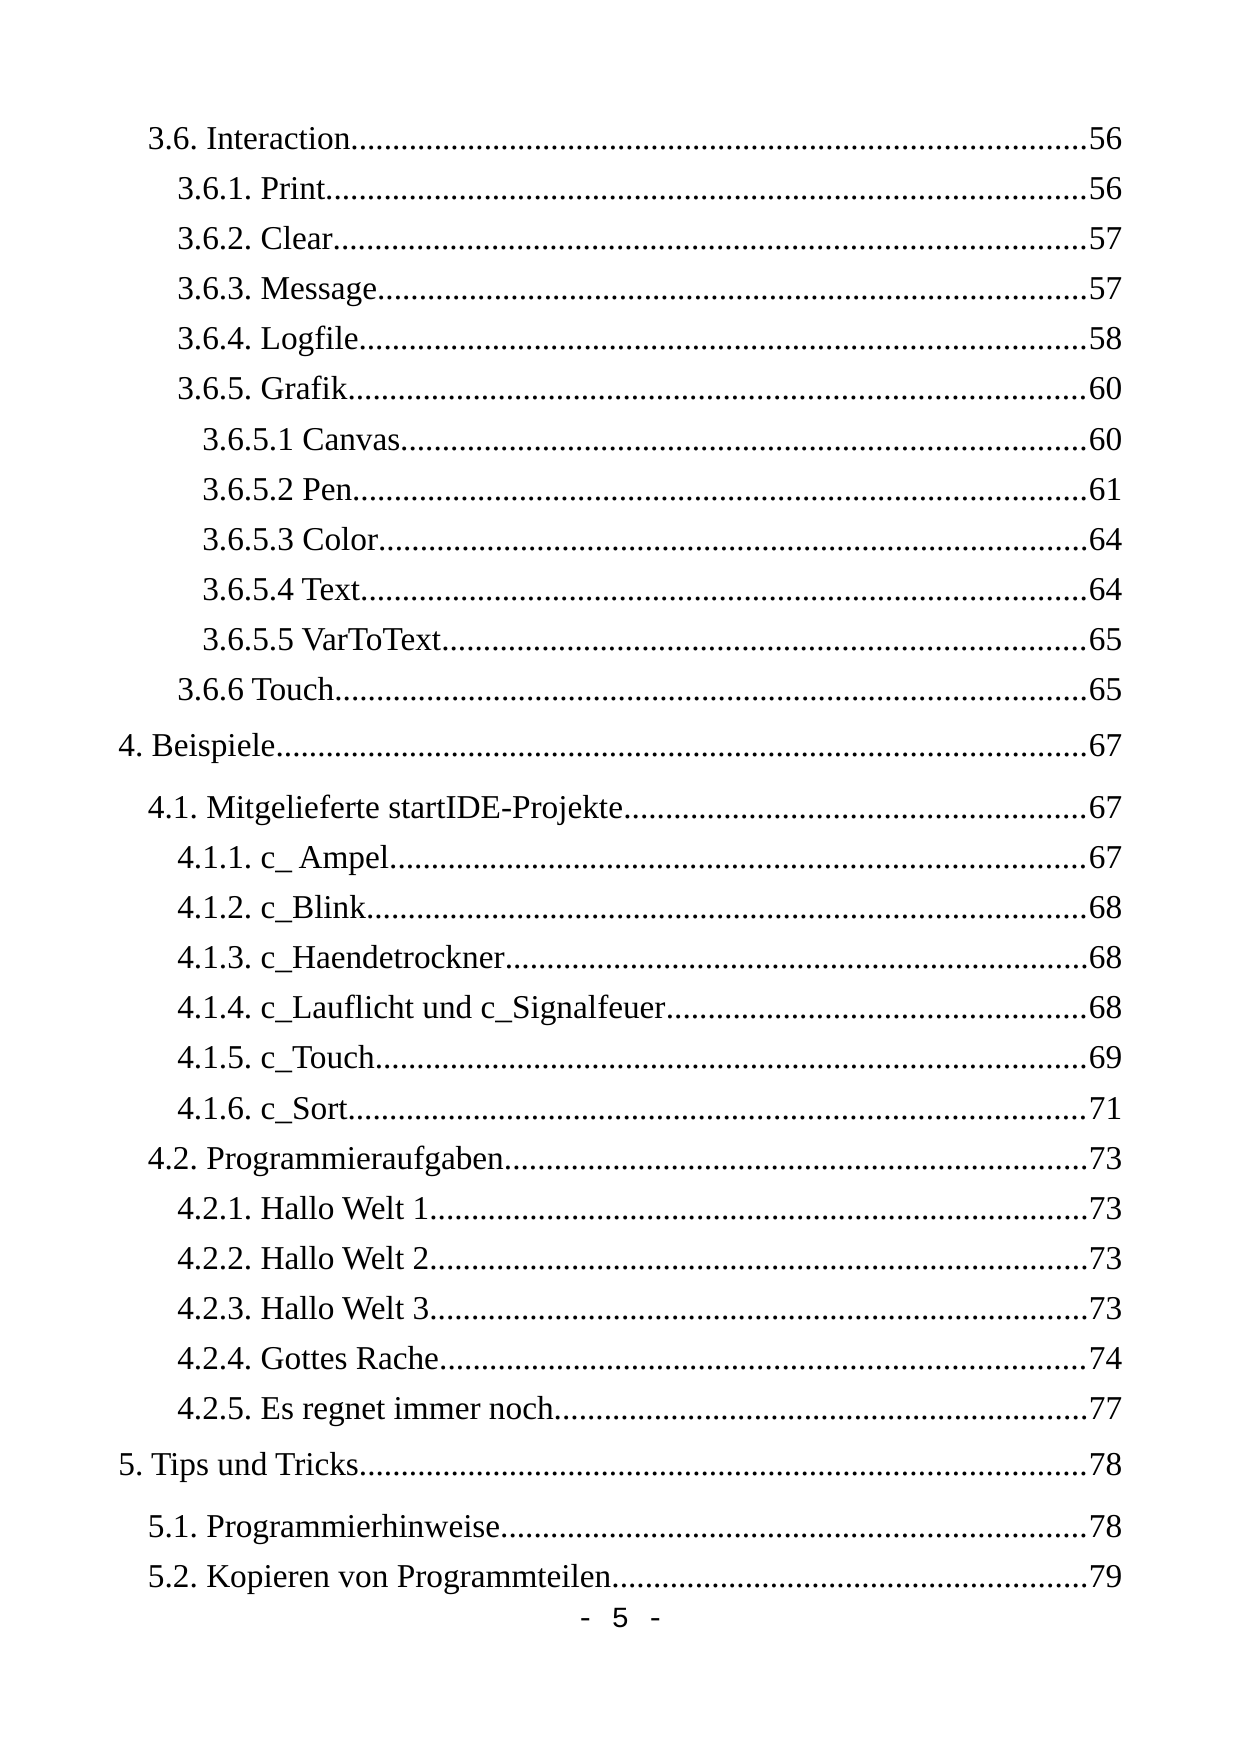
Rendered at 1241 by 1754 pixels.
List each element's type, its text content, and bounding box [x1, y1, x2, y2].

text 4.2.4. Gottes Rache 74 [177, 1338, 1122, 1377]
text 3.6. Interaction 56 [148, 118, 1122, 156]
text 3.6.5.1 Canvas 60 [177, 419, 1122, 457]
text 3.6.2. Clear 57 [177, 218, 1122, 257]
text 4.2.5. Es regnet immer noch... 77 [177, 1388, 1122, 1427]
text 4.2.1. Hallo Welt 1 73 [177, 1188, 1122, 1226]
text 3.6.5.3 Color 64 [177, 519, 1122, 557]
text 4.1.4. c_Lauflicht und c_Signalfeuer 68 [177, 988, 1122, 1026]
text 4.1.2. c_Blink 68 [177, 887, 1122, 926]
text 3.6.1. Print 56 [177, 168, 1122, 207]
text 5.1. Programmierhinweise 78 [148, 1507, 1122, 1545]
text 3.6.6 Touch 65 [177, 669, 1122, 708]
text 3.6.5.2 Pen 61 [177, 469, 1122, 507]
text 5.2. Kopieren von Programmteilen 79 [148, 1557, 1122, 1595]
text 5. Tips und Tricks 78 [118, 1444, 1122, 1483]
text 4.2. Programmieraufgaben 73 [148, 1138, 1122, 1176]
text 4.2.2. Hallo Welt 2 73 [177, 1238, 1122, 1277]
text 4.1.6. c_Sort 71 [177, 1088, 1122, 1126]
text 3.6.5.5 VarToText 65 [177, 619, 1122, 657]
text 4.1.5. c_Touch 69 [177, 1038, 1122, 1076]
text 3.6.5.4 Text 64 [177, 569, 1122, 607]
text 4.2.3. Hallo Welt 3 73 [177, 1288, 1122, 1327]
text 3.6.4. Logfile 58 [177, 318, 1122, 357]
text 4.1.3. c_Haendetrockner 68 [177, 938, 1122, 976]
text 4. Beispiele 67 [118, 725, 1122, 764]
text 3.6.5. Grafik 60 [177, 369, 1122, 407]
text 4.1.1. c_ Ampel 67 [177, 837, 1122, 876]
text 3.6.3. Message 57 [177, 268, 1122, 307]
text 4.1. Mitgelieferte startIDE-Projekte 67 [148, 787, 1122, 826]
